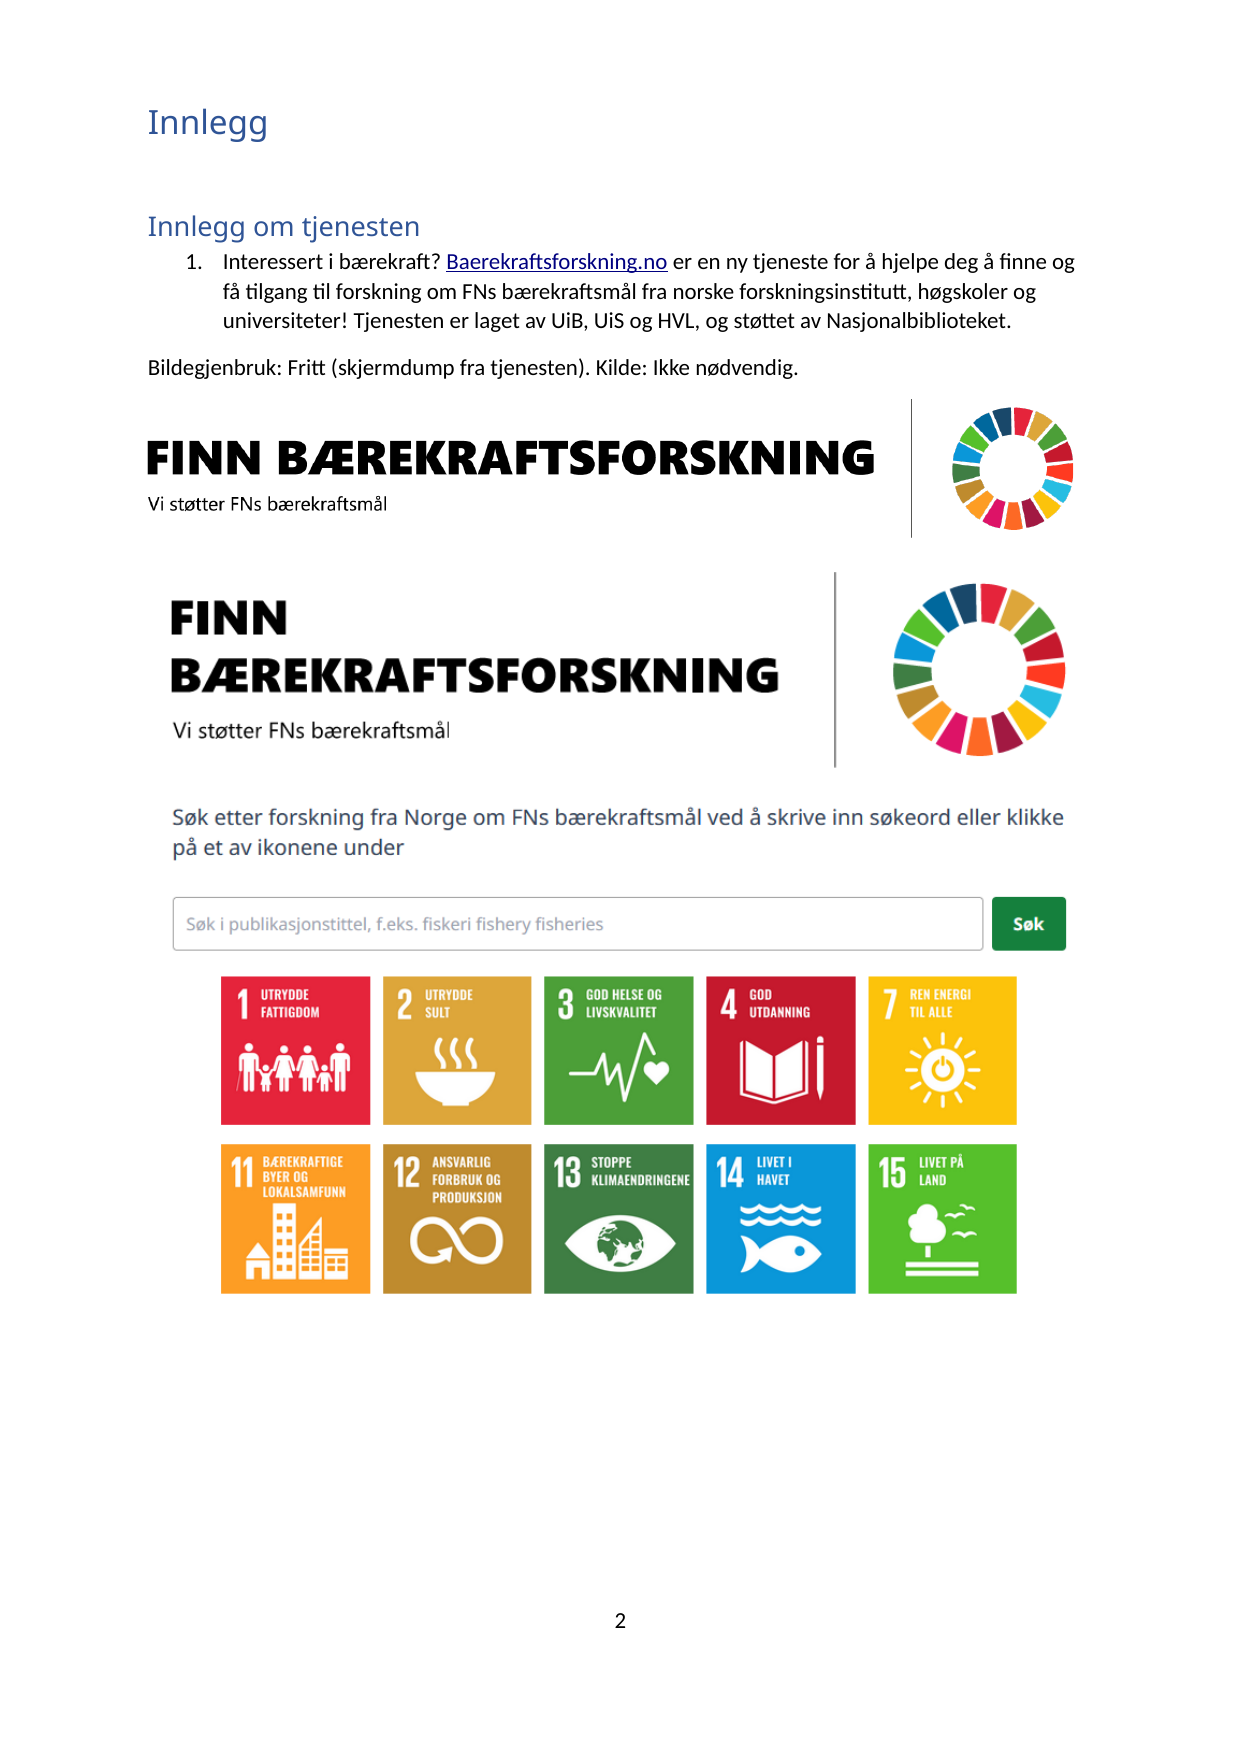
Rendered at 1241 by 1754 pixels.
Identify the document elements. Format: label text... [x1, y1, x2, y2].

list Interessert i bærekraft? Baerekraftsforskning.no er en ny tjeneste for å hjelpe deg å finne og få tilgang til forskning om FNs bærekraftsmål fra norske forskningsinstitutt, høgskoler og universiteter! Tjenesten er laget av UiB, UiS og HVL, og støttet av Nasjonalbiblioteket. [185, 247, 1093, 335]
subtitle Innlegg [148, 99, 1093, 144]
text Bildegjenbruk: Fritt (skjermdump fra tjenesten). Kilde: Ikke nødvendig. [148, 353, 1093, 381]
subtitle Innlegg om tjenesten [148, 207, 1093, 244]
